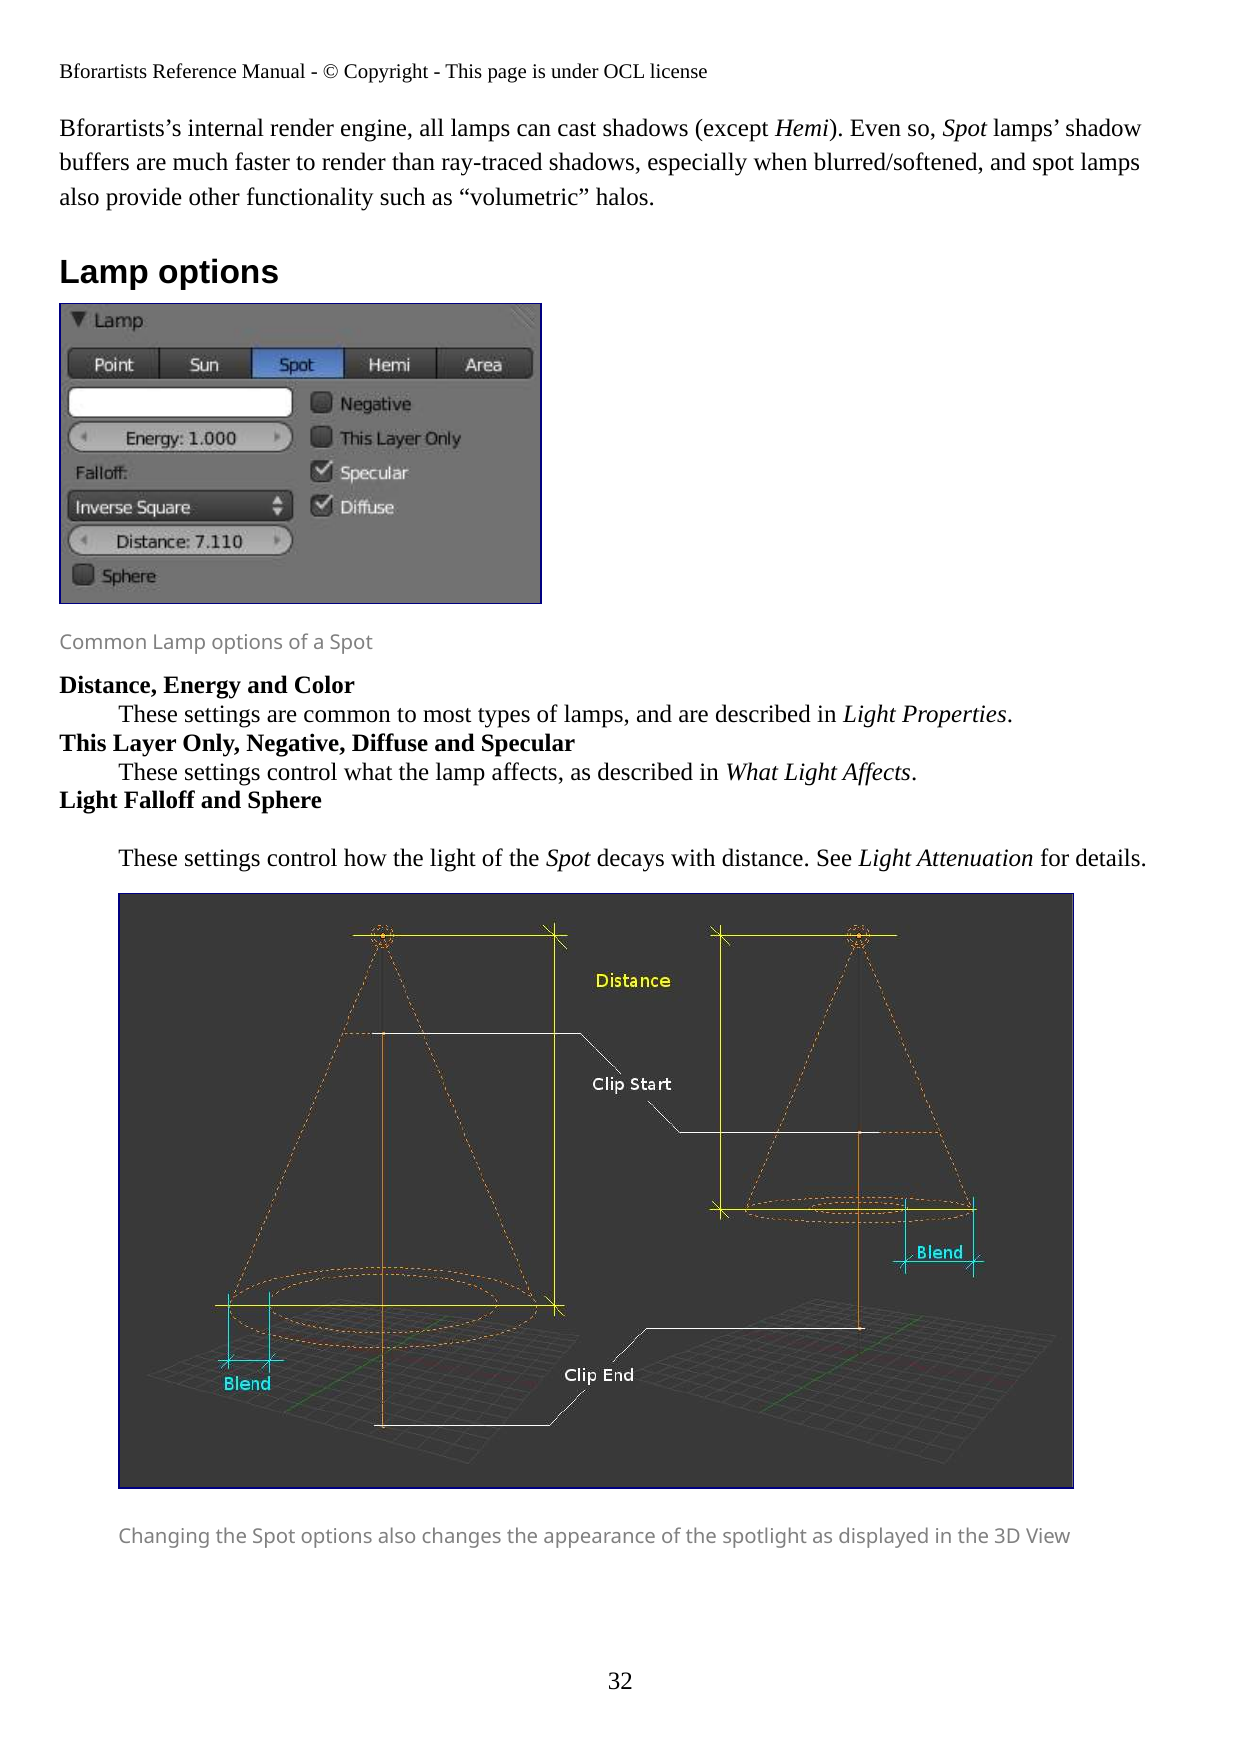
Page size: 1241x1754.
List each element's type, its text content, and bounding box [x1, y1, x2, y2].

picture [120, 894, 1073, 1487]
text Common Lamp options of a Spot [59, 624, 1181, 656]
picture [61, 304, 540, 603]
subtitle Lamp options [59, 251, 1181, 290]
subtitle Distance, Energy and Color [59, 670, 1181, 699]
text These settings control how the light of the Spot decays with distance. See Light Attenuation for details. [118, 843, 1181, 872]
list These settings are common to most types of lamps, and are described in Light Properties. [118, 699, 1181, 728]
subtitle Light Falloff and Sphere [59, 785, 1181, 814]
list These settings control what the lamp affects, as described in What Light Affects. [118, 757, 1181, 785]
text Bforartists’s internal render engine, all lamps can cast shadows (except Hemi). Even so, Spot lamps’ shadow buffers are much faster to render than ray-traced shadows, especially when blurred/softened, and spot lamps also provide other functionality such as “volumetric” halos. [59, 113, 1181, 210]
text Changing the Spot options also changes the appearance of the spotlight as displayed in the 3D View [118, 1518, 1181, 1550]
subtitle This Layer Only, Negative, Diffuse and Specular [59, 728, 1181, 757]
